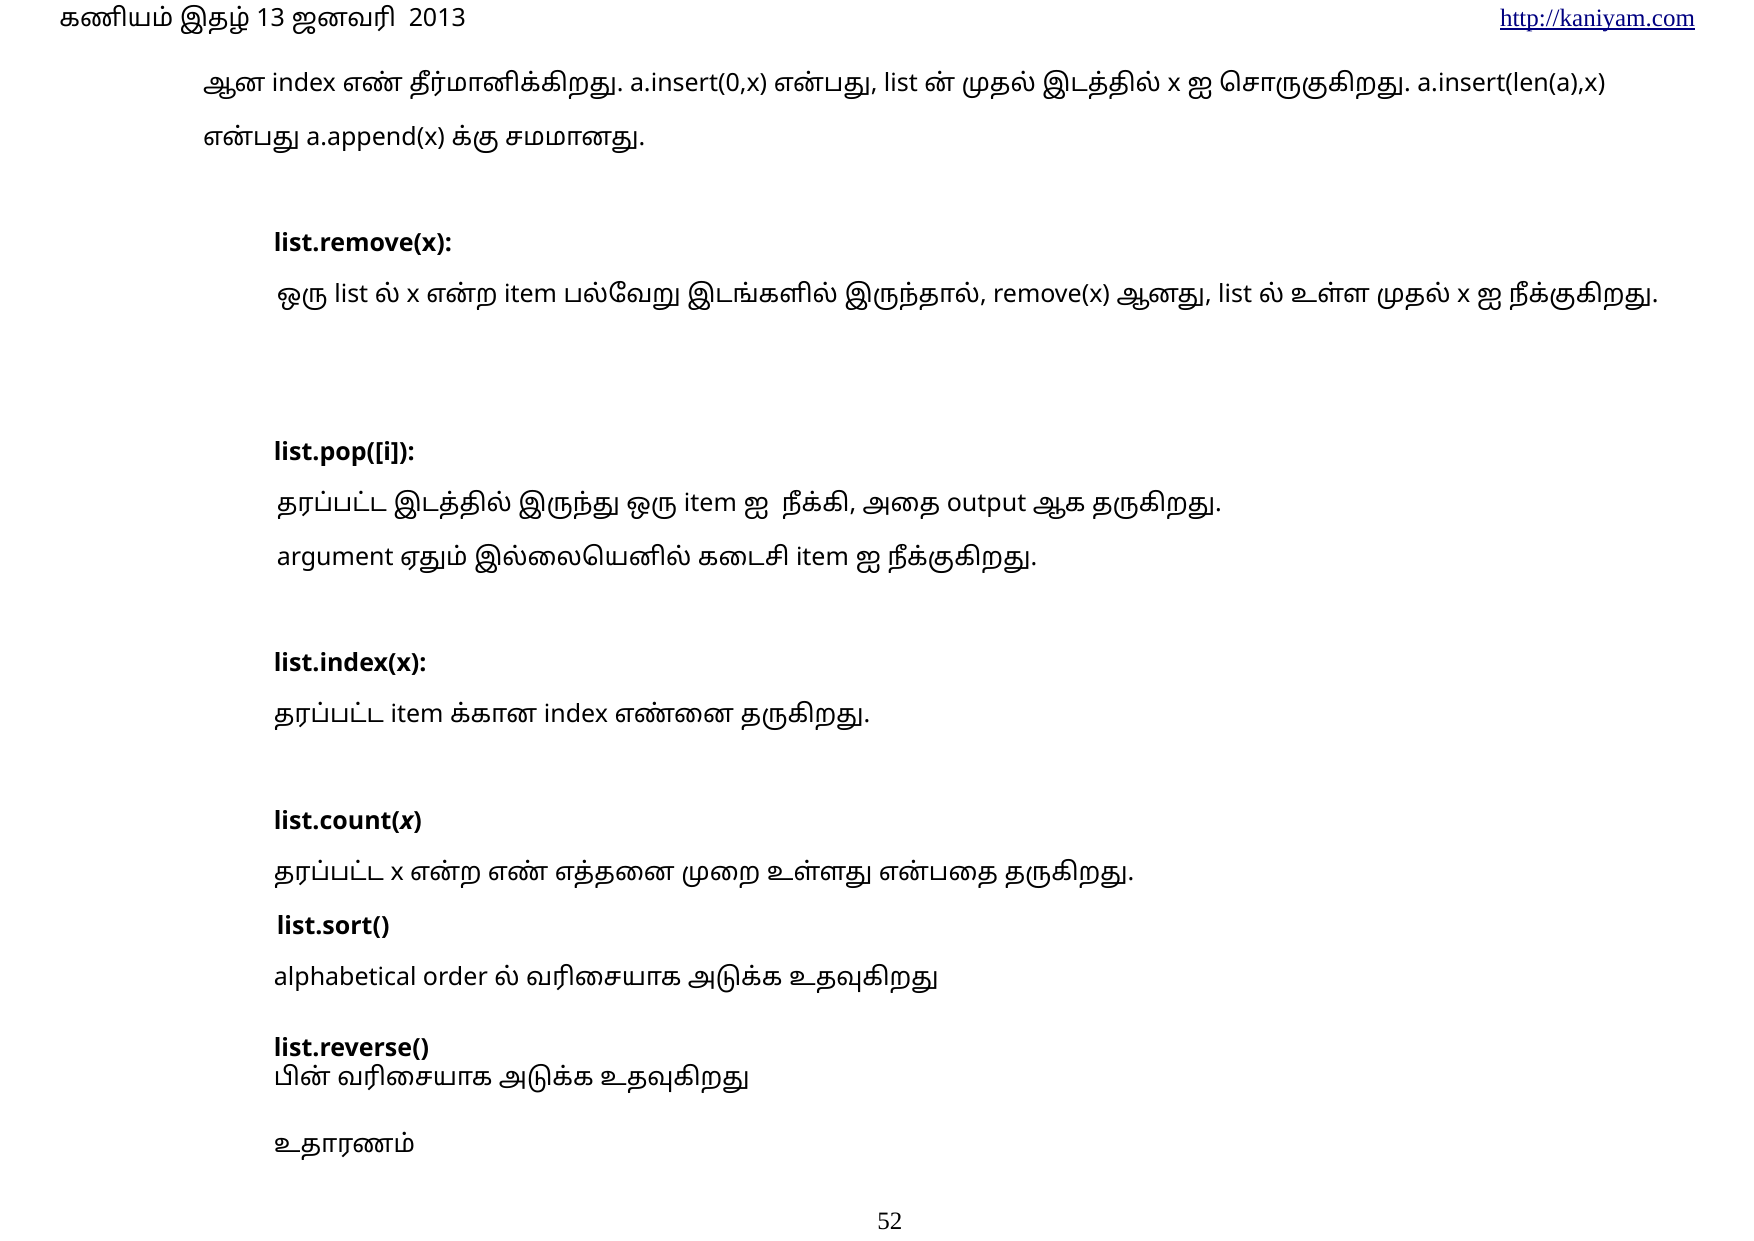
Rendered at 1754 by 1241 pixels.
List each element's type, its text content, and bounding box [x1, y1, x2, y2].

text alphabetical order ல் வரிசையாக அடுக்க உதவுகிறது [203, 958, 1695, 1029]
text தரப்பட்ட இடத்தில் இருந்து ஒரு item ஐ நீக்கி, அதை output ஆக தருகிறது. argument ஏதும் இல்லையெனில் கடைசி item ஐ நீக்குகிறது. [203, 484, 1695, 575]
text list.remove(x): [203, 225, 1695, 259]
text பின் வரிசையாக அடுக்க உதவுகிறது [203, 1063, 1695, 1096]
text list.index(x): [203, 645, 1695, 679]
text தரப்பட்ட x என்ற எண் எத்தனை முறை உள்ளது என்பதை தருகிறது. list.sort() [203, 853, 1695, 941]
text உதாரணம் [203, 1130, 1695, 1163]
text தரப்பட்ட item க்கான index எண்னை தருகிறது. [203, 696, 1695, 733]
text list.reverse() [203, 1029, 1695, 1063]
text list.pop([i]): [203, 433, 1695, 467]
text list.count(x) [203, 802, 1695, 836]
text ஆன index எண் தீர்மானிக்கிறது. a.insert(0,x) என்பது, list ன் முதல் இடத்தில் x ஐ சொருகுகிறது. a.insert(len(a),x) என்பது a.append(x) க்கு சமமானது. [203, 64, 1695, 155]
text ஒரு list ல் x என்ற item பல்வேறு இடங்களில் இருந்தால், remove(x) ஆனது, list ல் உள்ள முதல் x ஐ நீக்குகிறது. [203, 276, 1695, 313]
